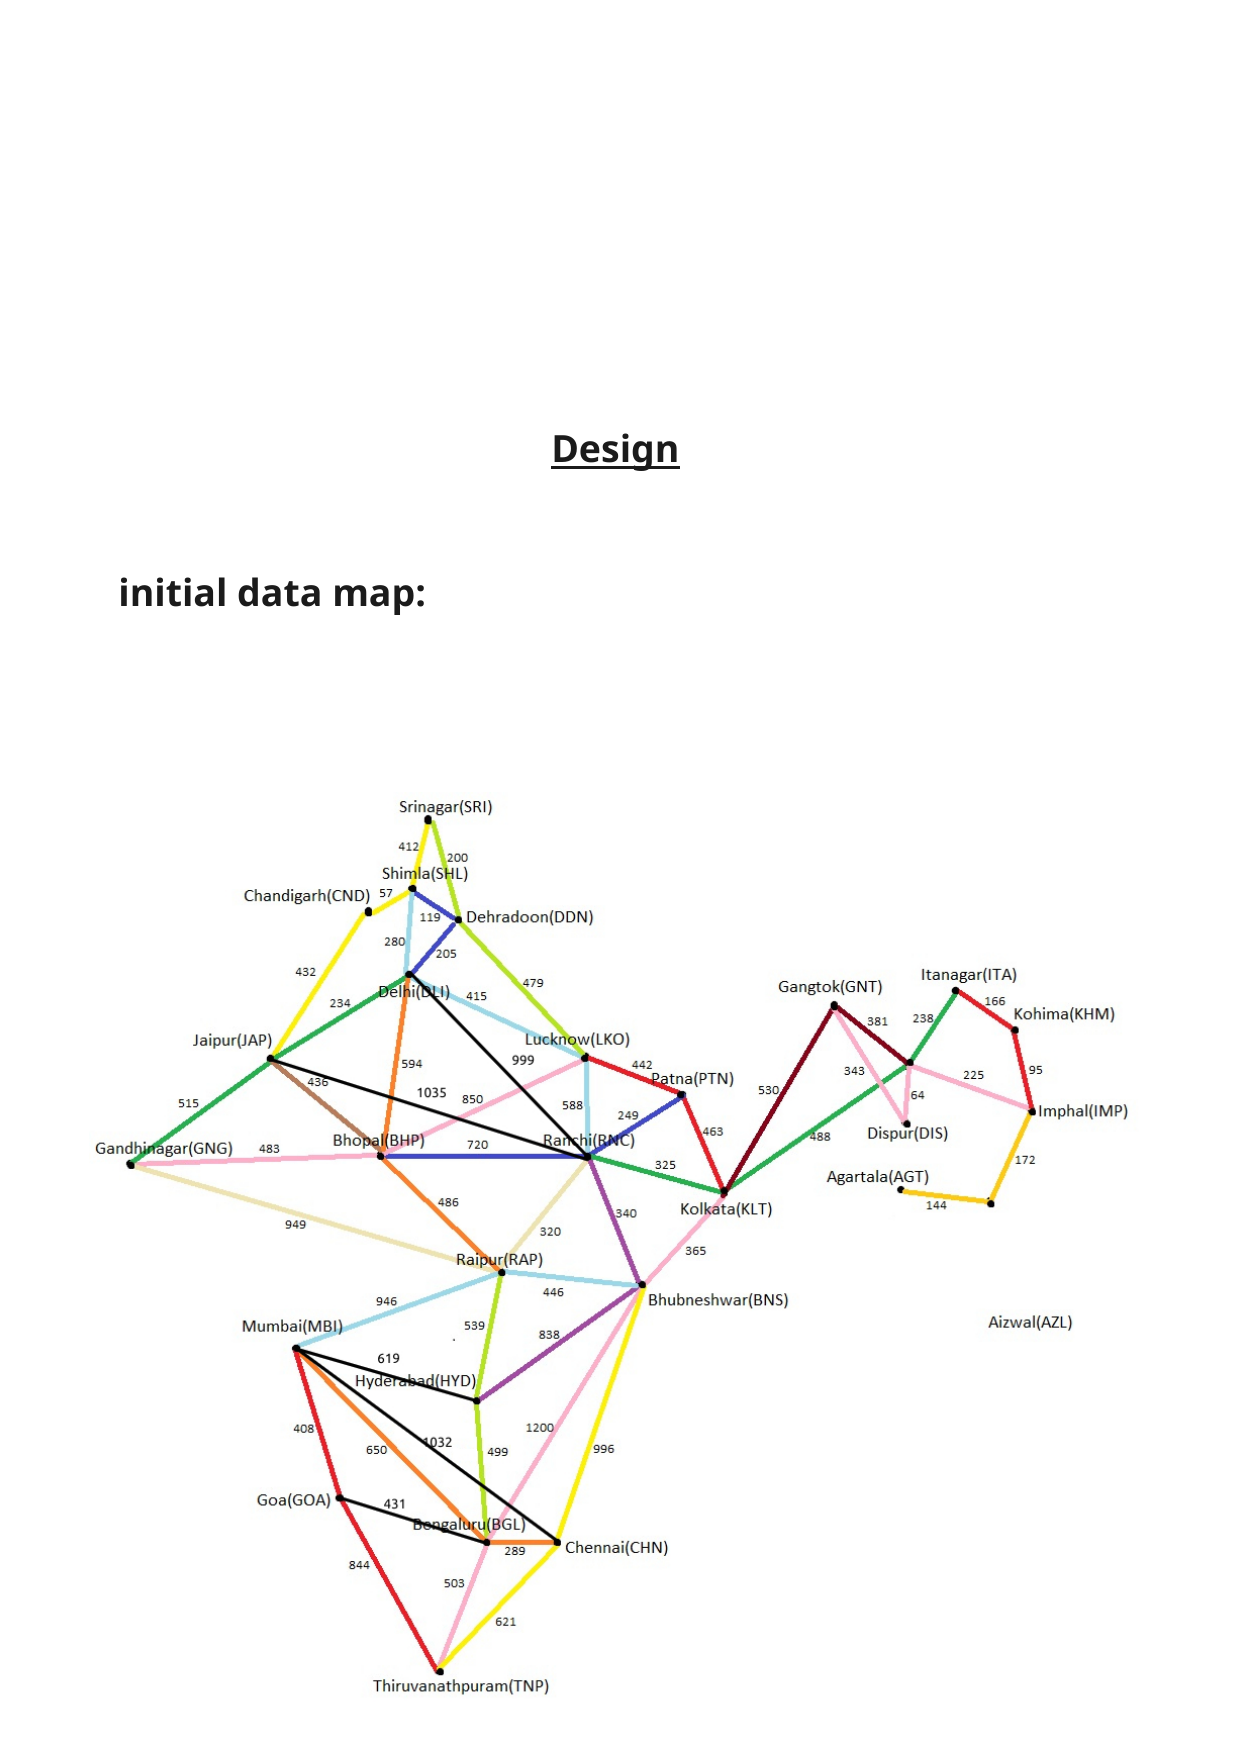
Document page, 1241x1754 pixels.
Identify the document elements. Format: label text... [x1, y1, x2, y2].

picture [88, 792, 1152, 1747]
text Design [118, 423, 1122, 474]
text initial data map: [118, 566, 1122, 617]
